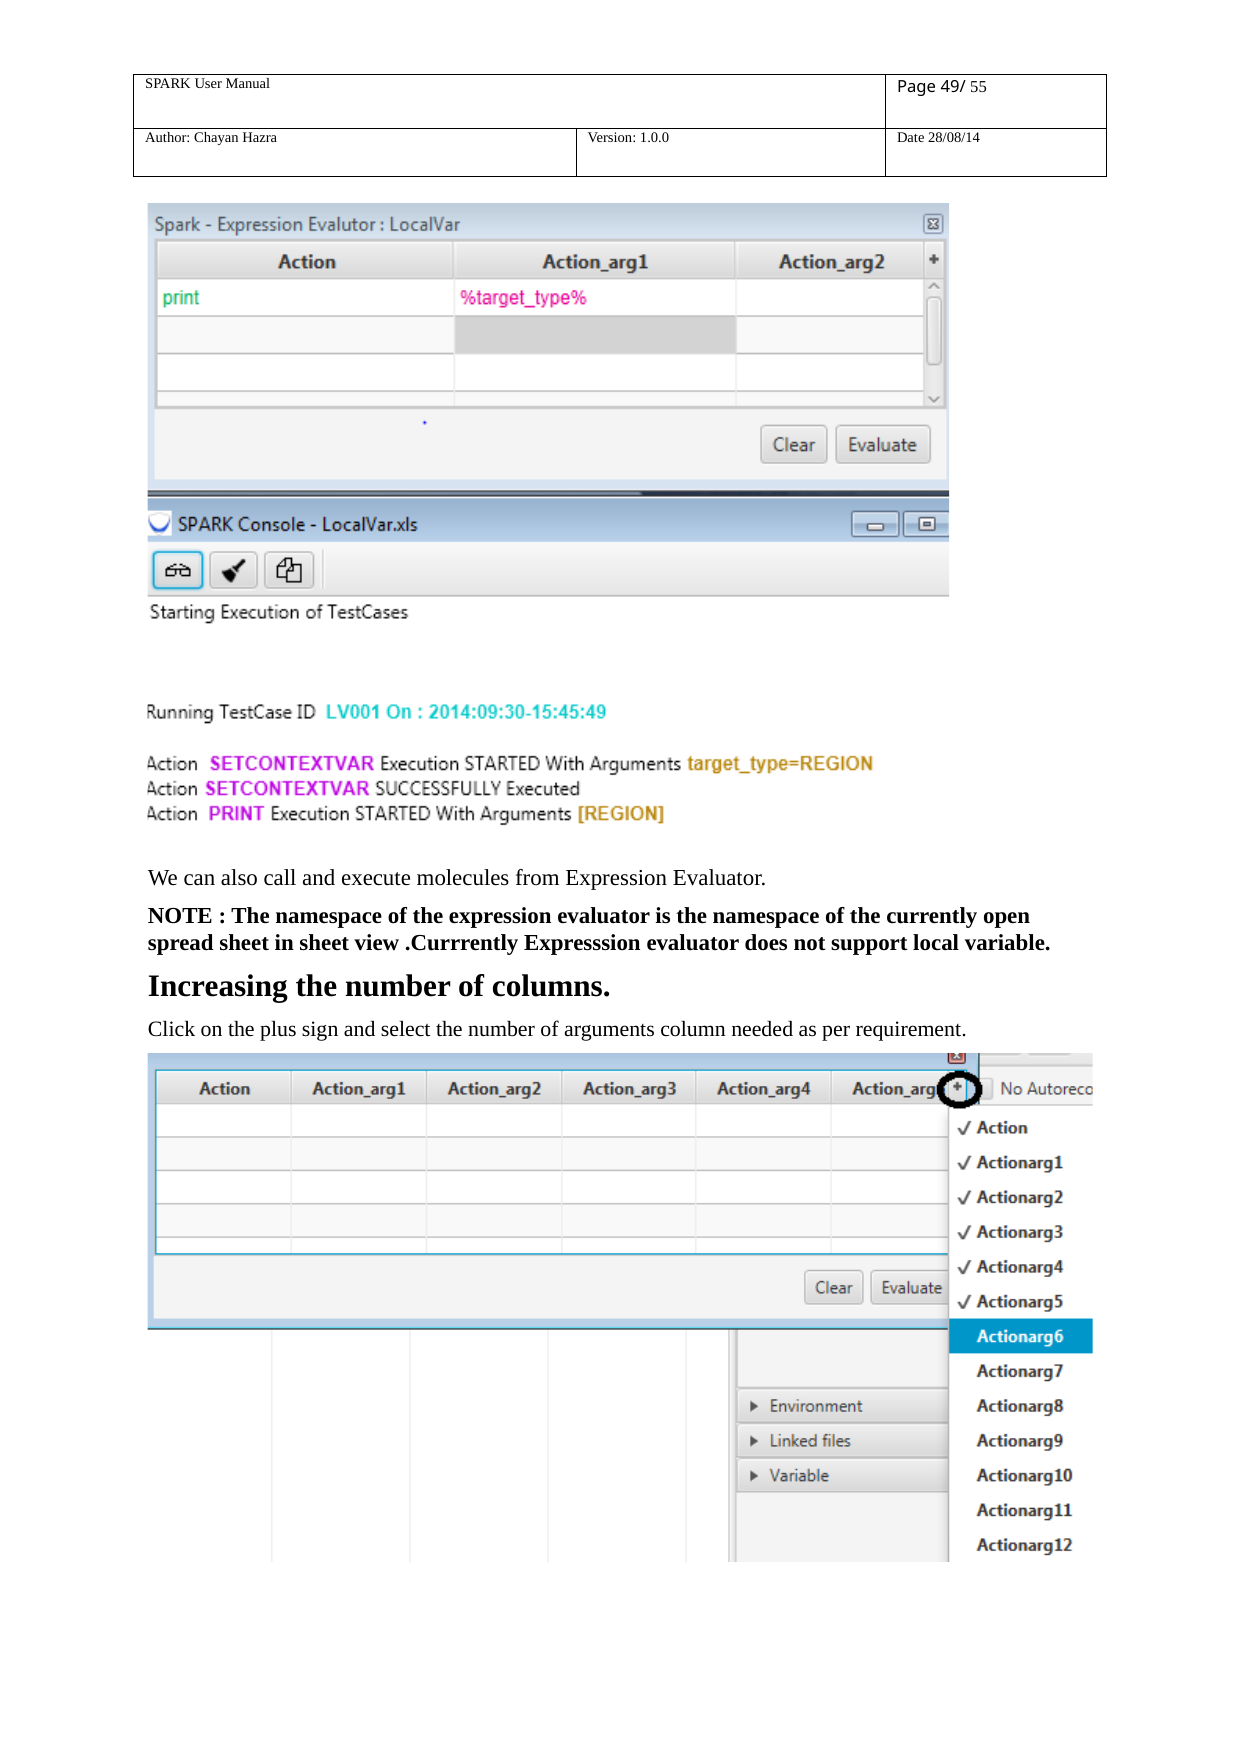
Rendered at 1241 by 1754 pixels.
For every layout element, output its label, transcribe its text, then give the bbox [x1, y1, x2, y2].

text We can also call and execute molecules from Expression Evaluator. [148, 864, 1092, 890]
text Click on the plus sign and select the number of arguments column needed as per requirement. [148, 1016, 1092, 1041]
text Increasing the number of columns. [148, 968, 1092, 1004]
picture [147, 203, 950, 847]
text NOTE : The namespace of the expression evaluator is the namespace of the currently open spread sheet in sheet view .Currrently Expresssion evaluator does not support local variable. [148, 902, 1092, 955]
